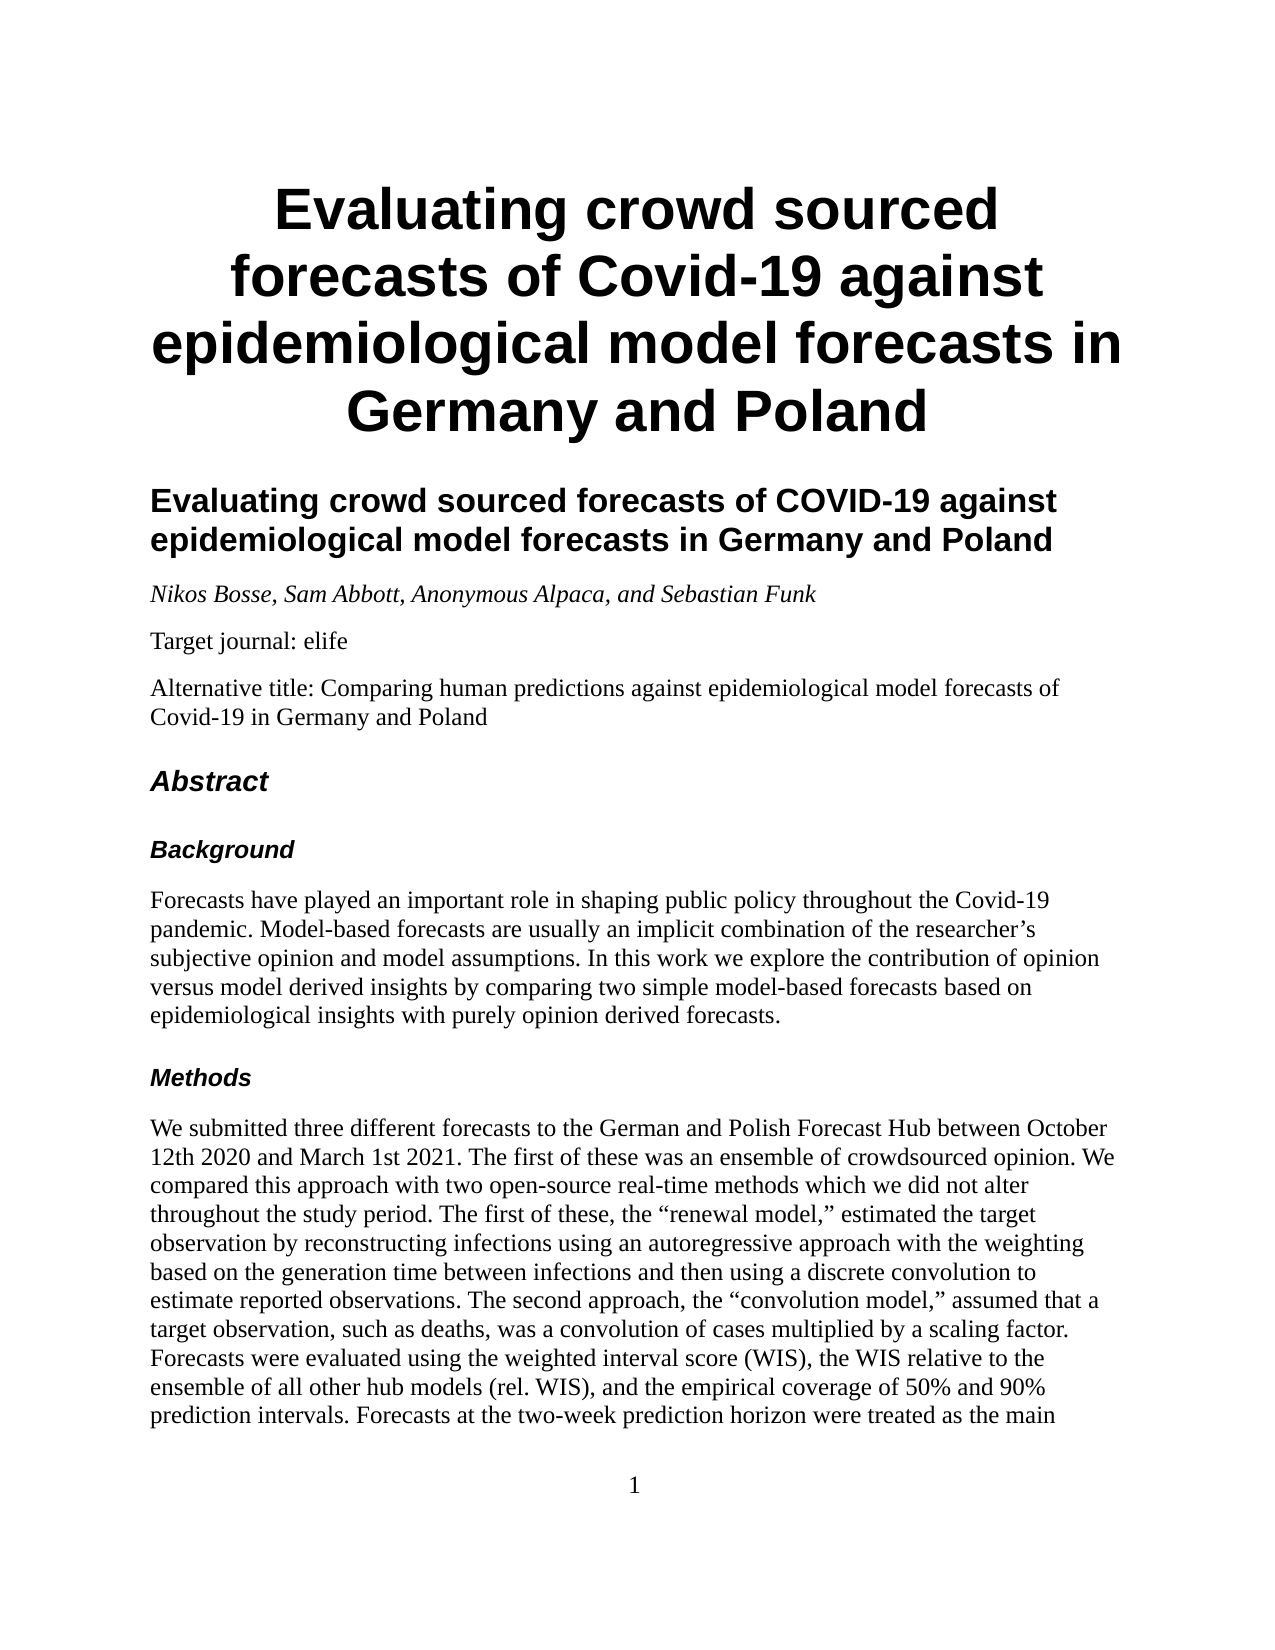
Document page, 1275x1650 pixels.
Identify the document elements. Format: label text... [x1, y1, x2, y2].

text Alternative title: Comparing human predictions against epidemiological model forecasts of Covid-19 in Germany and Poland [150, 673, 1125, 730]
text We submitted three different forecasts to the German and Polish Forecast Hub between October 12th 2020 and March 1st 2021. The first of these was an ensemble of crowdsourced opinion. We compared this approach with two open-source real-time methods which we did not alter throughout the study period. The first of these, the “renewal model,” estimated the target observation by reconstructing infections using an autoregressive approach with the weighting based on the generation time between infections and then using a discrete convolution to estimate reported observations. The second approach, the “convolution model,” assumed that a target observation, such as deaths, was a convolution of cases multiplied by a scaling factor. Forecasts were evaluated using the weighted interval score (WIS), the WIS relative to the ensemble of all other hub models (rel. WIS), and the empirical coverage of 50% and 90% prediction intervals. Forecasts at the two-week prediction horizon were treated as the main [150, 1113, 1125, 1429]
subtitle Abstract [150, 764, 1125, 798]
text Nikos Bosse, Sam Abbott, Anonymous Alpaca, and Sebastian Funk [150, 579, 1125, 608]
text Forecasts have played an important role in shaping public policy throughout the Covid-19 pandemic. Model-based forecasts are usually an implicit combination of the researcher’s subjective opinion and model assumptions. In this work we explore the contribution of opinion versus model derived insights by comparing two simple model-based forecasts based on epidemiological insights with purely opinion derived forecasts. [150, 885, 1125, 1029]
subtitle Methods [150, 1063, 1125, 1092]
title Evaluating crowd sourced forecasts of Covid-19 against epidemiological model forecasts in Germany and Poland [150, 175, 1125, 443]
subtitle Background [150, 835, 1125, 864]
text Target journal: elife [150, 626, 1125, 655]
subtitle Evaluating crowd sourced forecasts of COVID-19 against epidemiological model forecasts in Germany and Poland [150, 481, 1125, 558]
